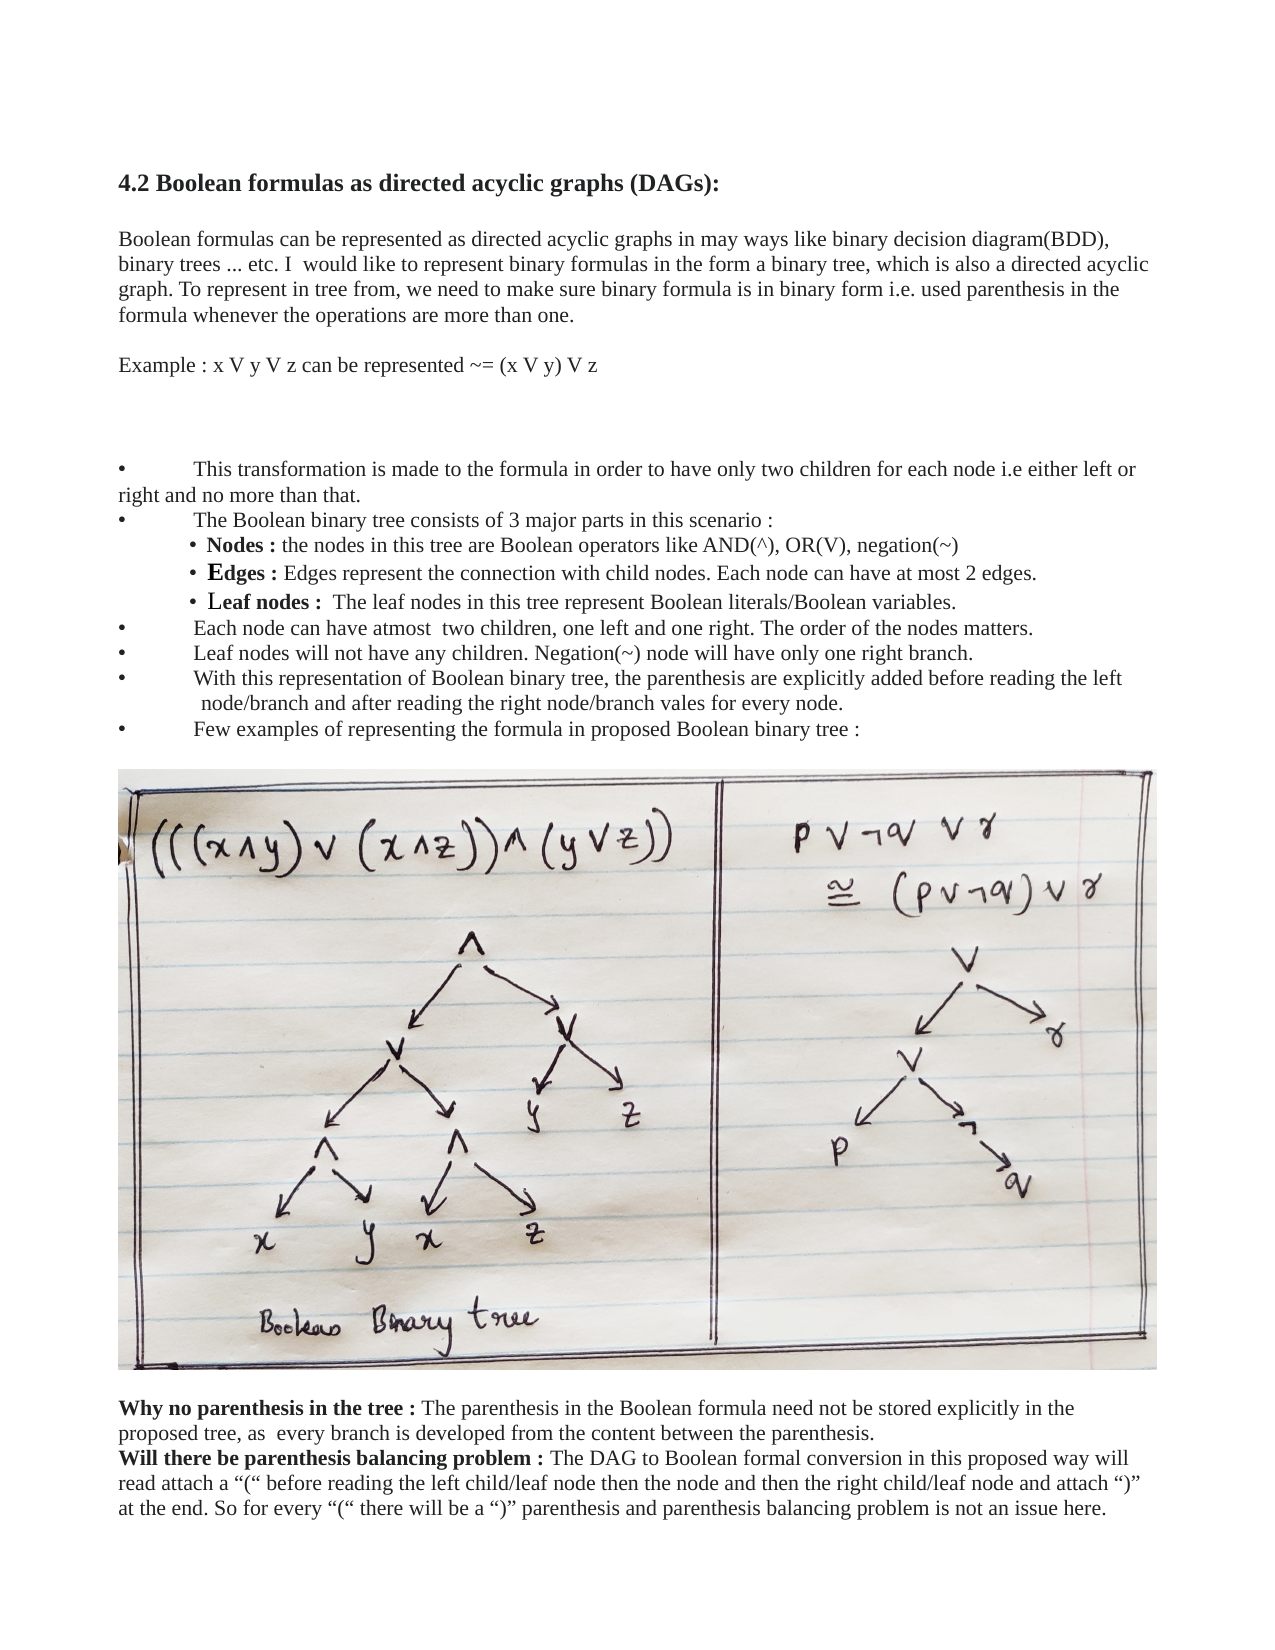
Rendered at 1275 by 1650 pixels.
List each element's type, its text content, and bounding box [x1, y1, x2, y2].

list Edges : Edges represent the connection with child nodes. Each node can have at most 2 edges. [189, 557, 1157, 586]
list Few examples of representing the formula in proposed Boolean binary tree : [118, 716, 1157, 769]
picture [118, 769, 1157, 1370]
list The Boolean binary tree consists of 3 major parts in this scenario : [118, 507, 1157, 532]
list Each node can have atmost two children, one left and one right. The order of the nodes matters. [118, 615, 1157, 640]
list Leaf nodes : The leaf nodes in this tree represent Boolean literals/Boolean variables. [189, 586, 1157, 615]
text Boolean formulas can be represented as directed acyclic graphs in may ways like binary decision diagram(BDD), binary trees ... etc. I would like to represent binary formulas in the form a binary tree, which is also a directed acyclic graph. To represent in tree from, we need to make sure binary formula is in binary form i.e. used parenthesis in the formula whenever the operations are more than one. Example : x V y V z can be represented ~= (x V y) V z [118, 226, 1157, 431]
list Leaf nodes will not have any children. Negation(~) node will have only one right branch. [118, 640, 1157, 665]
list This transformation is made to the formula in order to have only two children for each node i.e either left or right and no more than that. [118, 456, 1157, 507]
list Nodes : the nodes in this tree are Boolean operators like AND(^), OR(V), negation(~) [189, 532, 1157, 557]
list With this representation of Boolean binary tree, the parenthesis are explicitly added before reading the left node/branch and after reading the right node/branch vales for every node. [118, 665, 1157, 716]
list Why no parenthesis in the tree : The parenthesis in the Boolean formula need not be stored explicitly in the proposed tree, as every branch is developed from the content between the parenthesis. Will there be parenthesis balancing problem : The DAG to Boolean formal conversion in this proposed way will read attach a “(“ before reading the left child/leaf node then the node and then the right child/leaf node and attach “)” at the end. So for every “(“ there will be a “)” parenthesis and parenthesis balancing problem is not an issue here. [118, 1370, 1157, 1521]
list 4.2 Boolean formulas as directed acyclic graphs (DAGs): [118, 168, 1157, 226]
